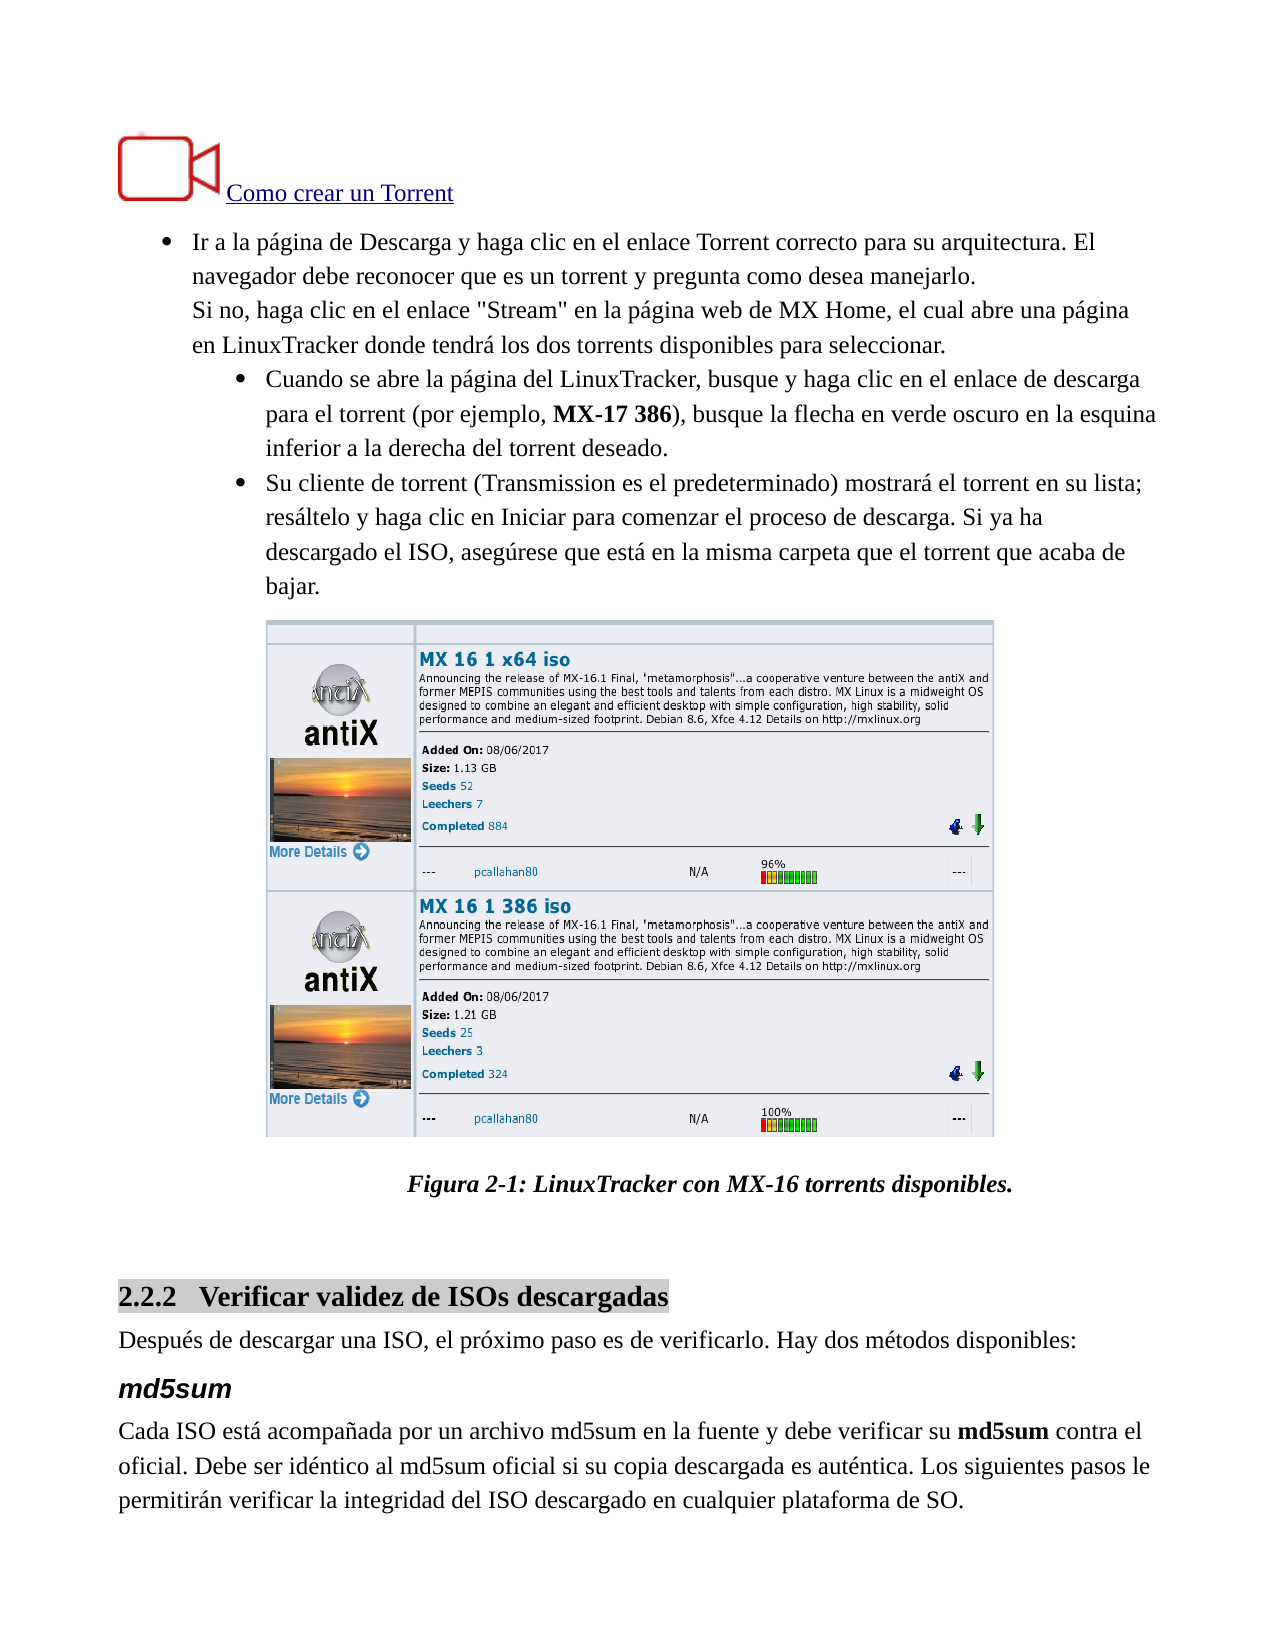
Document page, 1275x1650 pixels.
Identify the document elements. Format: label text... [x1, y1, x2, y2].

list Su cliente de torrent (Transmission es el predeterminado) mostrará el torrent en su lista; resáltelo y haga clic en Iniciar para comenzar el proceso de descarga. Si ya ha descargado el ISO, asegúrese que está en la misma carpeta que el torrent que acaba de bajar. [236, 468, 1157, 600]
subtitle 2.2.2 Verificar validez de ISOs descargadas [669, 1279, 1157, 1313]
text Figura 2-1: LinuxTracker con MX-16 torrents disponibles. [118, 1169, 1157, 1198]
picture [118, 118, 220, 201]
subtitle md5sum [118, 1372, 1157, 1404]
text Como crear un Torrent [118, 118, 1157, 206]
list Cuando se abre la página del LinuxTracker, busque y haga clic en el enlace de descarga para el torrent (por ejemplo, MX-17 386), busque la flecha en verde oscuro en la esquina inferior a la derecha del torrent deseado. [236, 364, 1157, 462]
list Ir a la página de Descarga y haga clic en el enlace Torrent correcto para su arquitectura. El navegador debe reconocer que es un torrent y pregunta como desea manejarlo. [162, 227, 1157, 290]
text Después de descargar una ISO, el próximo paso es de verificarlo. Hay dos métodos disponibles: [118, 1325, 1157, 1354]
picture [265, 620, 995, 1137]
text Cada ISO está acompañada por un archivo md5sum en la fuente y debe verificar su md5sum contra el oficial. Debe ser idéntico al md5sum oficial si su copia descargada es auténtica. Los siguientes pasos le permitirán verificar la integridad del ISO descargado en cualquier plataforma de SO. [118, 1416, 1157, 1514]
text Si no, haga clic en el enlace "Stream" en la página web de MX Home, el cual abre una página en LinuxTracker donde tendrá los dos torrents disponibles para seleccionar. [192, 296, 1157, 359]
